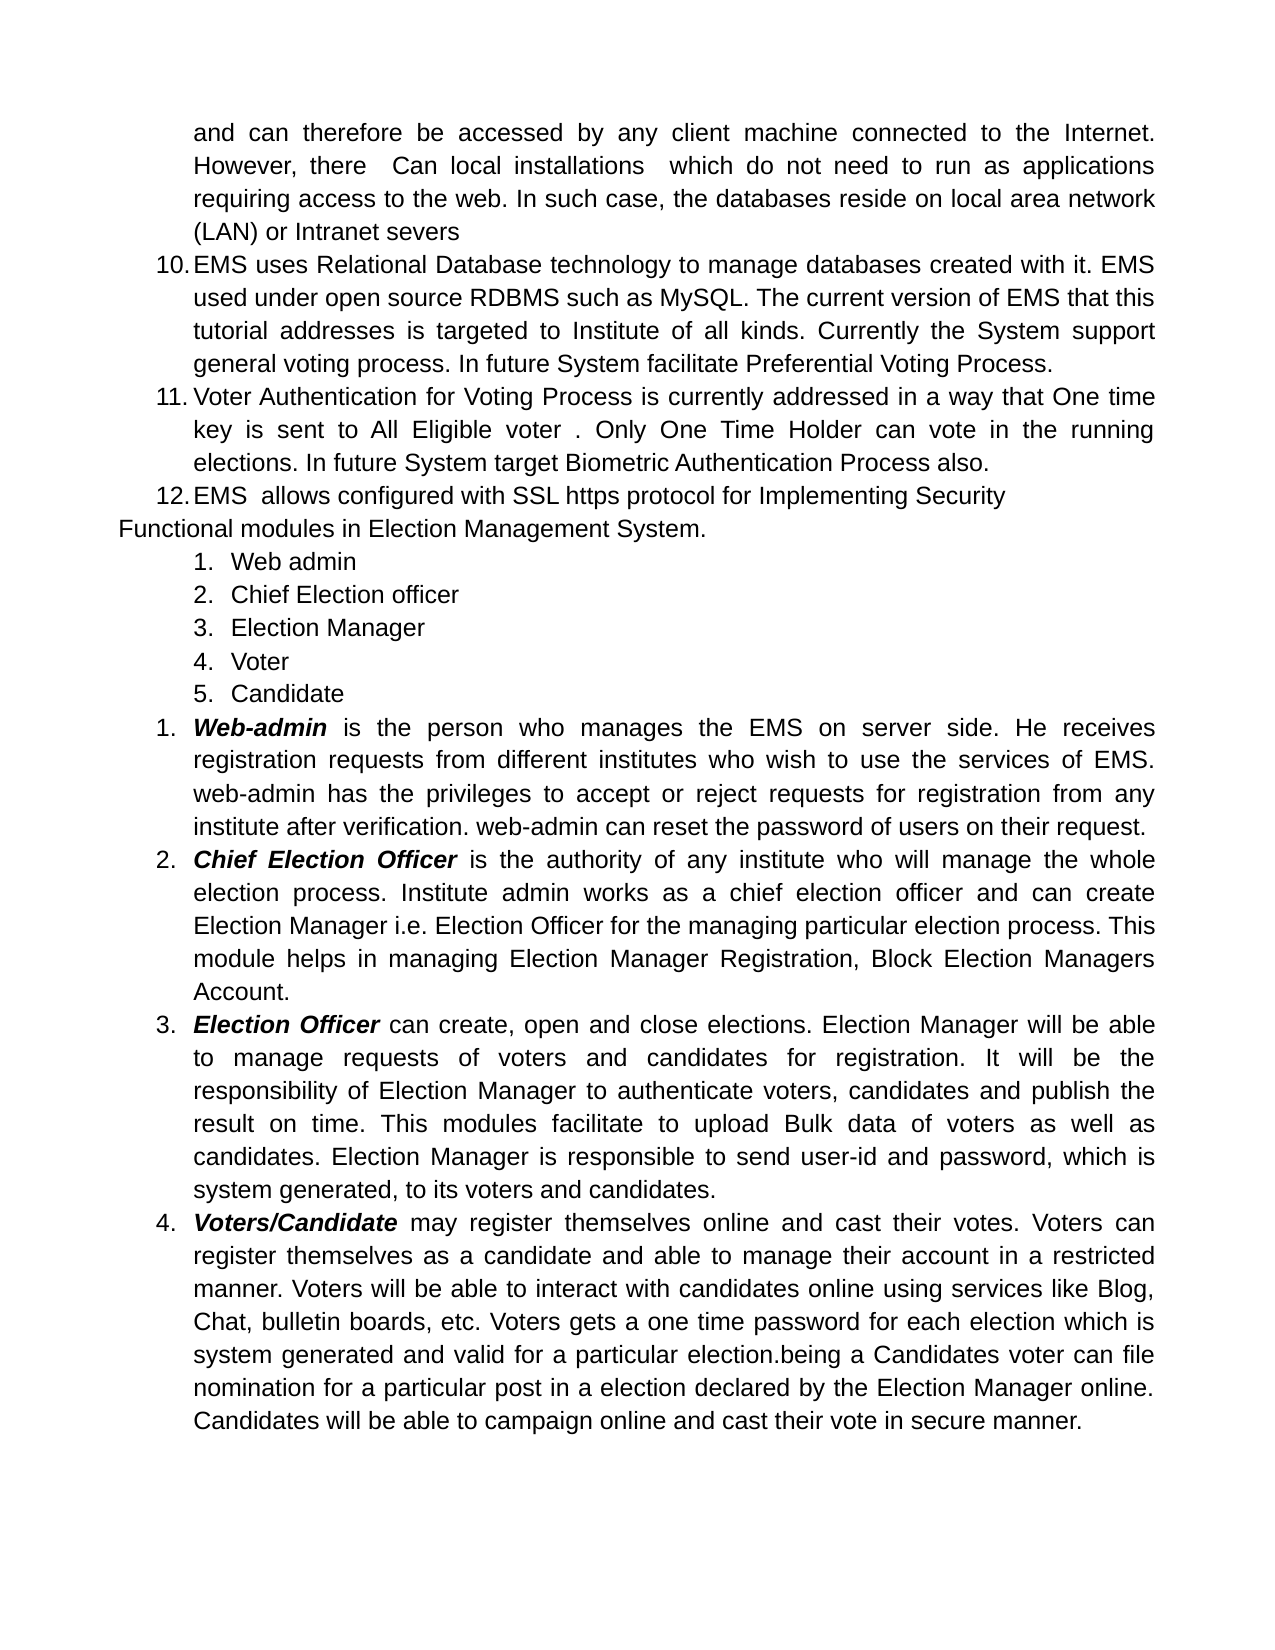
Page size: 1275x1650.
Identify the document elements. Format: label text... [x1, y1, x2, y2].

list Election Manager [193, 613, 1157, 642]
list Voter Authentication for Voting Process is currently addressed in a way that One time key is sent to All Eligible voter . Only One Time Holder can vote in the running elections. In future System target Biometric Authentication Process also. [156, 382, 1157, 477]
text Functional modules in Election Management System. [118, 514, 1157, 543]
list Election Officer can create, open and close elections. Election Manager will be able to manage requests of voters and candidates for registration. It will be the responsibility of Election Manager to authenticate voters, candidates and publish the result on time. This modules facilitate to upload Bulk data of voters as well as candidates. Election Manager is responsible to send user-id and password, which is system generated, to its voters and candidates. [156, 1010, 1157, 1203]
list and can therefore be accessed by any client machine connected to the Internet. However, there Can local installations which do not need to run as applications requiring access to the web. In such case, the databases reside on local area network (LAN) or Intranet severs [156, 118, 1157, 246]
list Candidate [193, 679, 1157, 708]
list Web-admin is the person who manages the EMS on server side. He receives registration requests from different institutes who wish to use the services of EMS. web-admin has the privileges to accept or reject requests for registration from any institute after verification. web-admin can reset the password of users on their request. [156, 712, 1157, 840]
list Voter [193, 646, 1157, 675]
list Chief Election Officer is the authority of any institute who will manage the whole election process. Institute admin works as a chief election officer and can create Election Manager i.e. Election Officer for the managing particular election process. This module helps in managing Election Manager Registration, Block Election Managers Account. [156, 844, 1157, 1005]
list EMS allows configured with SSL https protocol for Implementing Security [156, 481, 1157, 510]
list Voters/Candidate may register themselves online and cast their votes. Voters can register themselves as a candidate and able to manage their account in a restricted manner. Voters will be able to interact with candidates online using services like Blog, Chat, bulletin boards, etc. Voters gets a one time password for each election which is system generated and valid for a particular election.being a Candidates voter can file nomination for a particular post in a election declared by the Election Manager online. Candidates will be able to campaign online and cast their vote in secure manner. [156, 1208, 1157, 1435]
list Chief Election officer [193, 580, 1157, 609]
list EMS uses Relational Database technology to manage databases created with it. EMS used under open source RDBMS such as MySQL. The current version of EMS that this tutorial addresses is targeted to Institute of all kinds. Currently the System support general voting process. In future System facilitate Preferential Voting Process. [156, 250, 1157, 378]
list Web admin [193, 547, 1157, 576]
